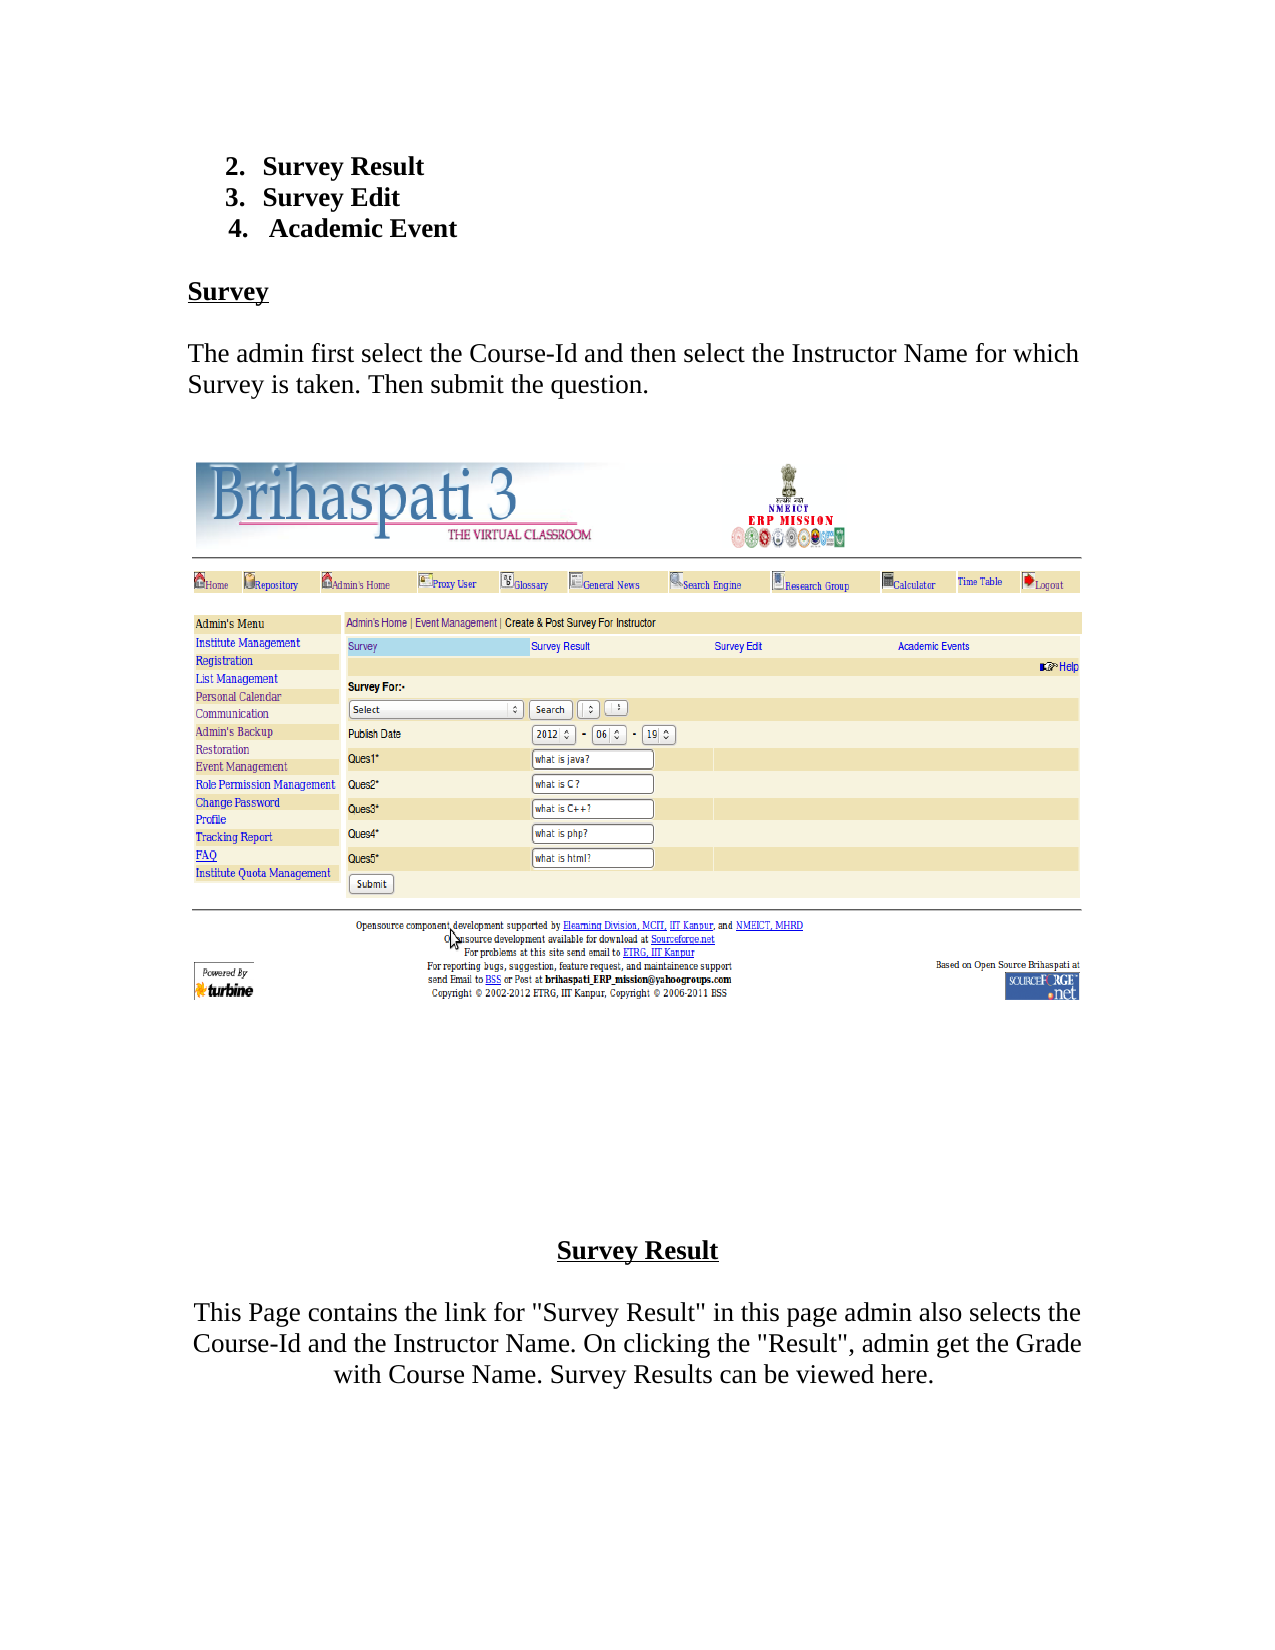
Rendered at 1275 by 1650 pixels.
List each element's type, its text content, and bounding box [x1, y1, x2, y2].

list Survey Result [225, 150, 1087, 181]
text Survey Result [187, 1234, 1087, 1265]
text Survey [187, 274, 1087, 306]
picture [189, 460, 1086, 1015]
list Survey Edit [225, 181, 1087, 212]
text 4. Academic Event [187, 212, 1087, 243]
text This Page contains the link for "Survey Result" in this page admin also selects the Course-Id and the Instructor Name. On clicking the "Result", admin get the Grade with Course Name. Survey Results can be viewed here. [187, 1296, 1087, 1389]
text The admin first select the Course-Id and then select the Instructor Name for which Survey is taken. Then submit the question. [187, 337, 1087, 399]
